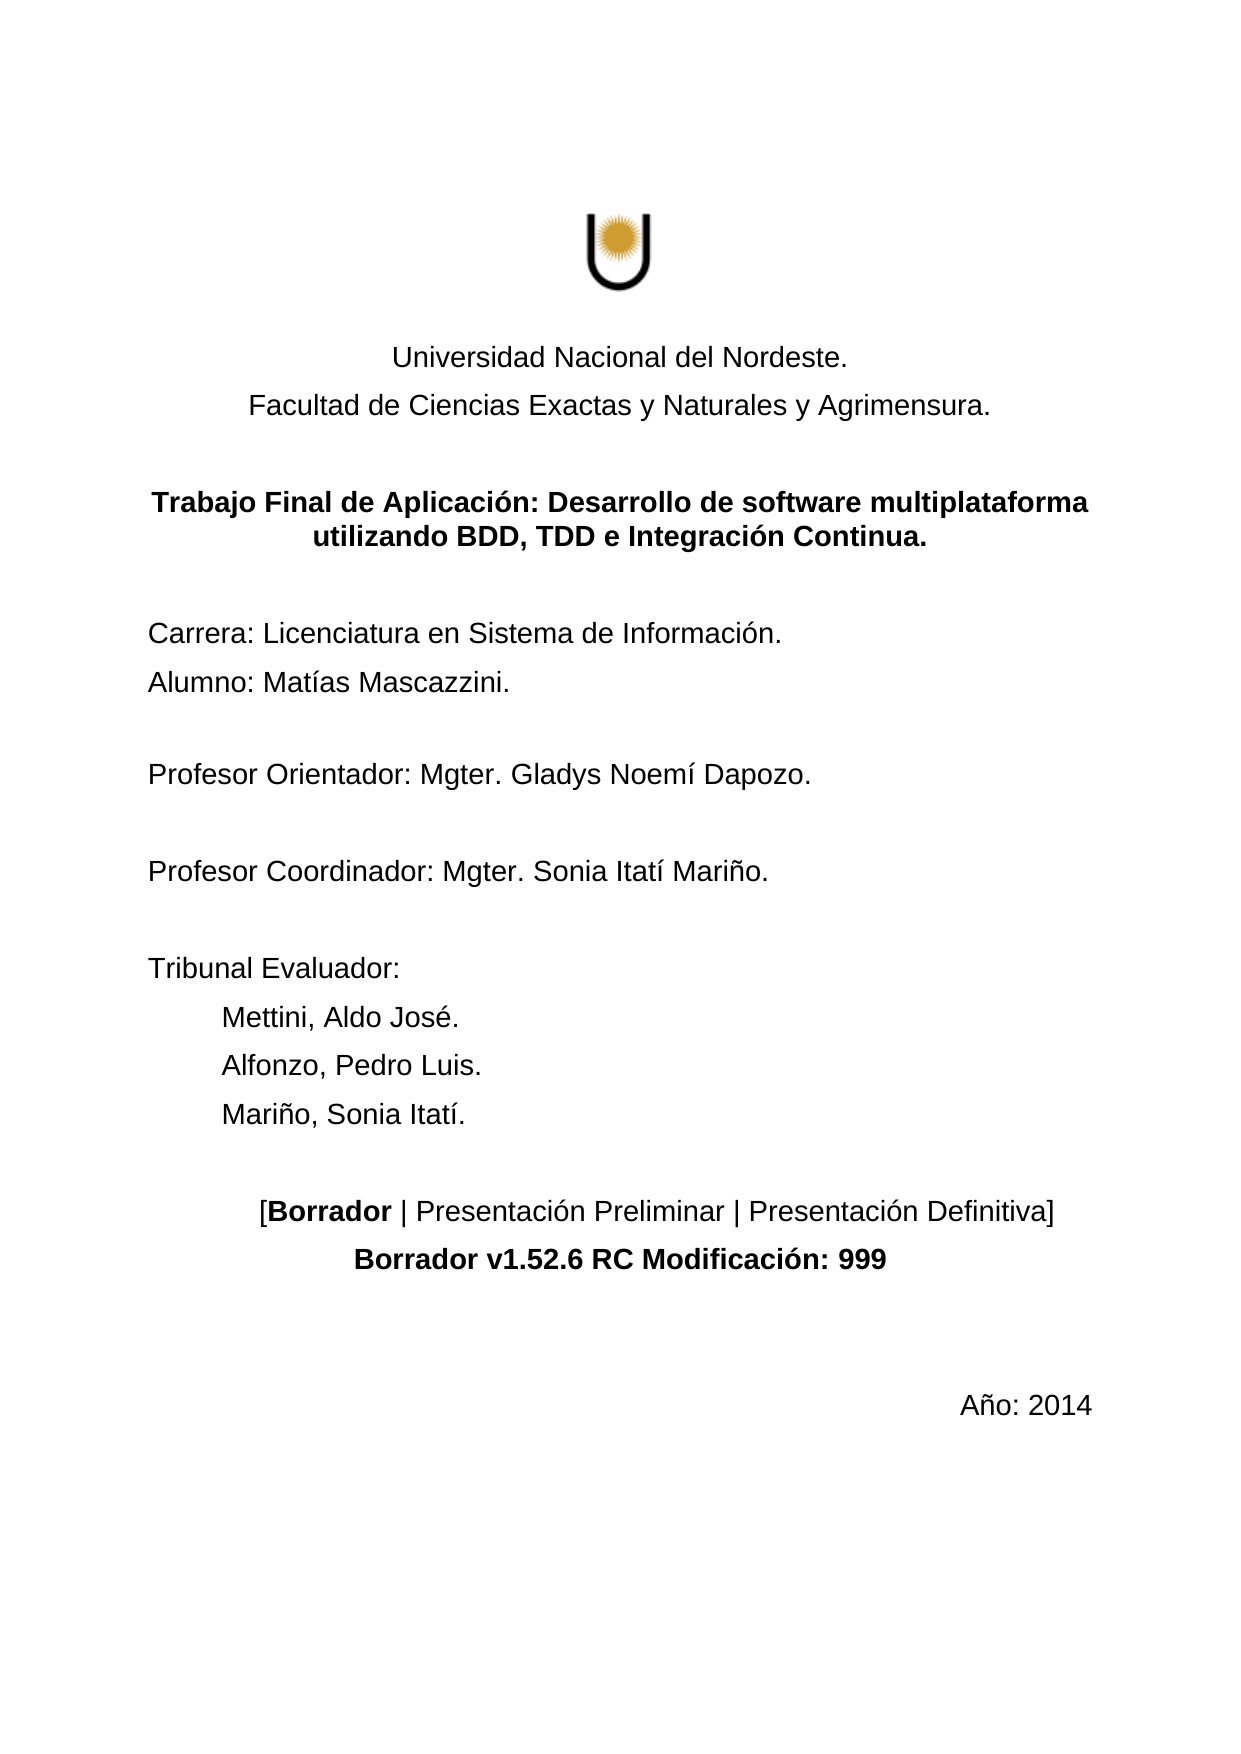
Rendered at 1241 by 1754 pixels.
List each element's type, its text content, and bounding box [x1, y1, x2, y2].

text Tribunal Evaluador: [148, 951, 1093, 984]
picture [542, 213, 699, 292]
text [Borrador | Presentación Preliminar | Presentación Definitiva] [221, 1194, 1093, 1227]
text Mettini, Aldo José. [221, 999, 1093, 1033]
text Mariño, Sonia Itatí. [221, 1097, 1093, 1130]
text Alfonzo, Pedro Luis. [221, 1048, 1093, 1082]
text Profesor Coordinador: Mgter. Sonia Itatí Mariño. [148, 854, 1093, 887]
text Año: 2014 [148, 1388, 1093, 1421]
text Alumno: Matías Mascazzini. [148, 664, 1093, 698]
text Profesor Orientador: Mgter. Gladys Noemí Dapozo. [148, 757, 1093, 790]
text Facultad de Ciencias Exactas y Naturales y Agrimensura. [148, 388, 1093, 422]
text Borrador v1.52.6 RC Modificación: 999 [148, 1242, 1093, 1276]
text Trabajo Final de Aplicación: Desarrollo de software multiplataforma utilizando BDD, TDD e Integración Continua. [148, 485, 1093, 552]
text Universidad Nacional del Nordeste. [148, 340, 1093, 373]
text Carrera: Licenciatura en Sistema de Información. [148, 616, 1093, 649]
